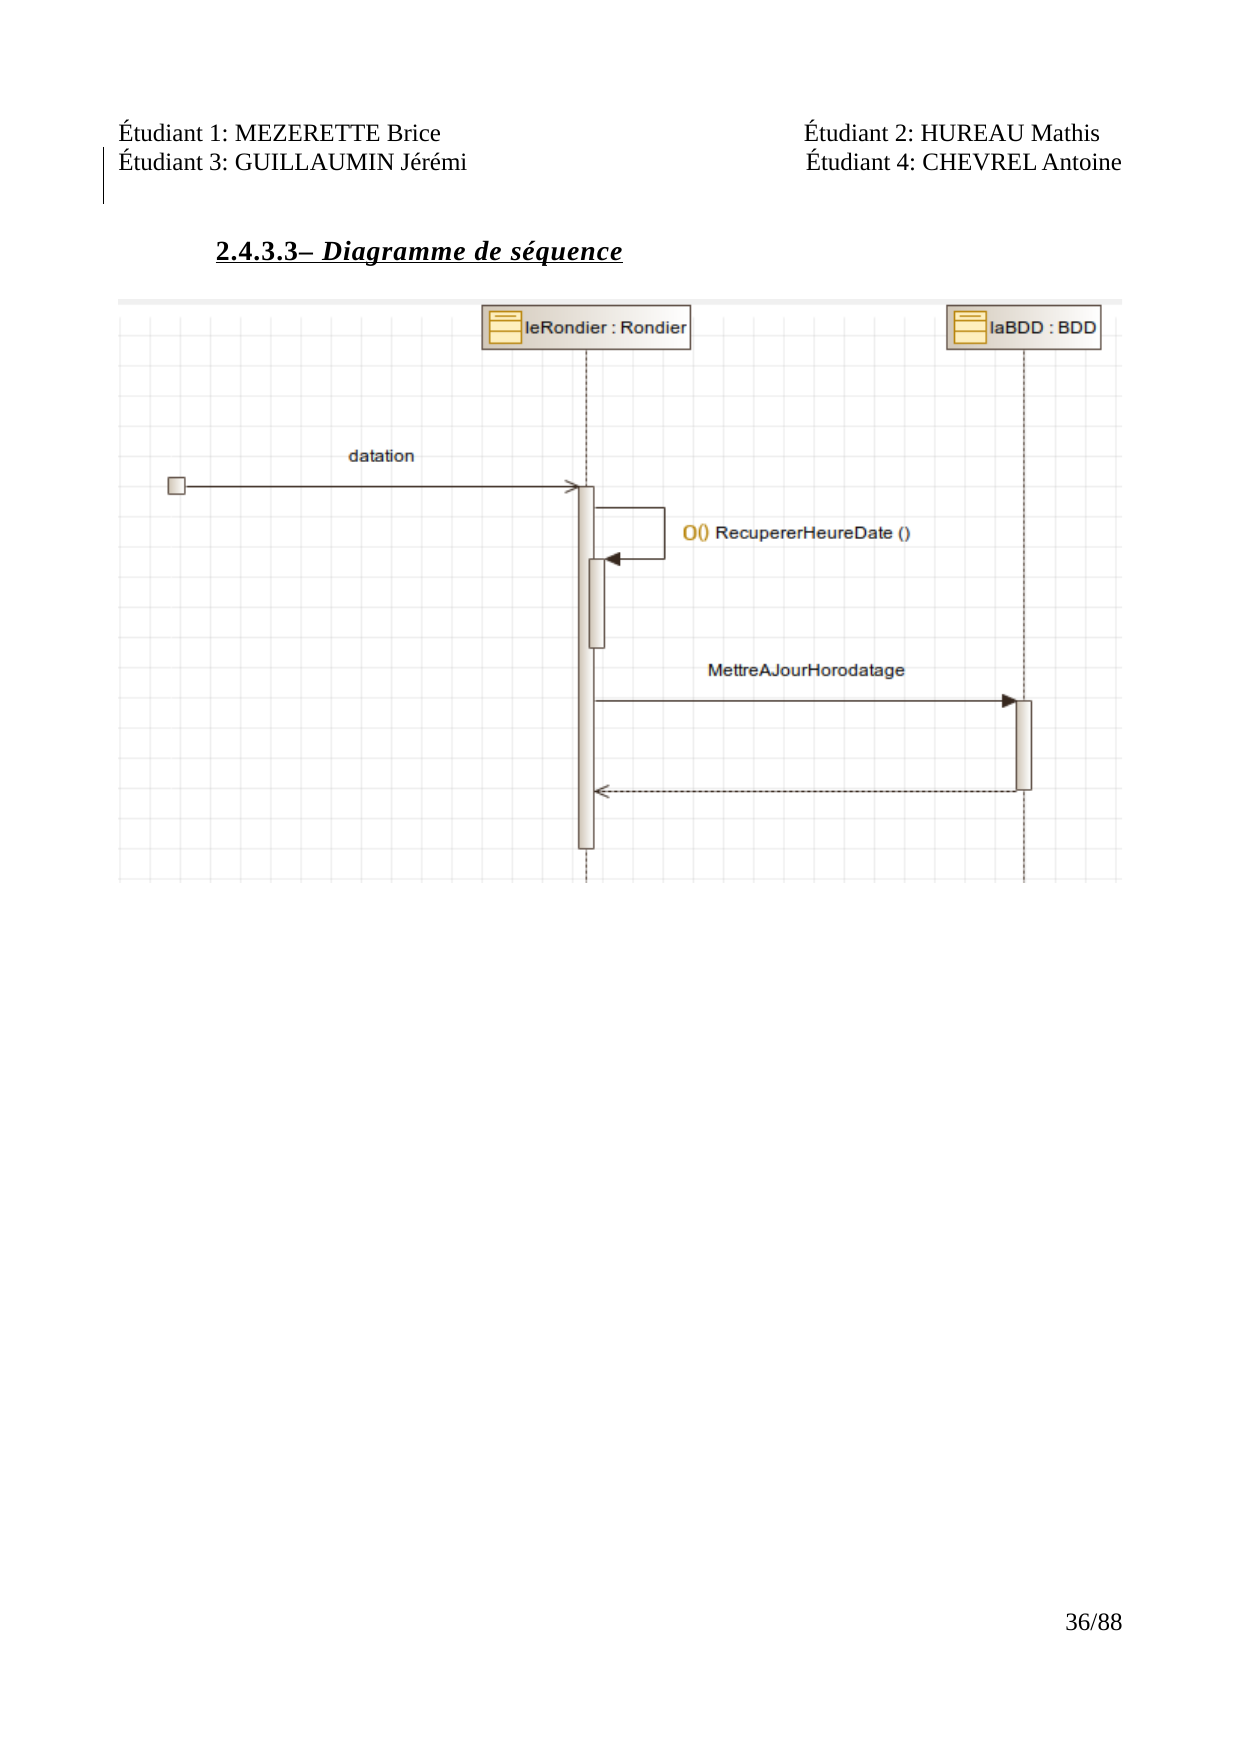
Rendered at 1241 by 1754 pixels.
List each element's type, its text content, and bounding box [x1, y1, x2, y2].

picture [118, 299, 1123, 883]
subtitle 2.4.3.3– Diagramme de séquence [118, 234, 1122, 266]
